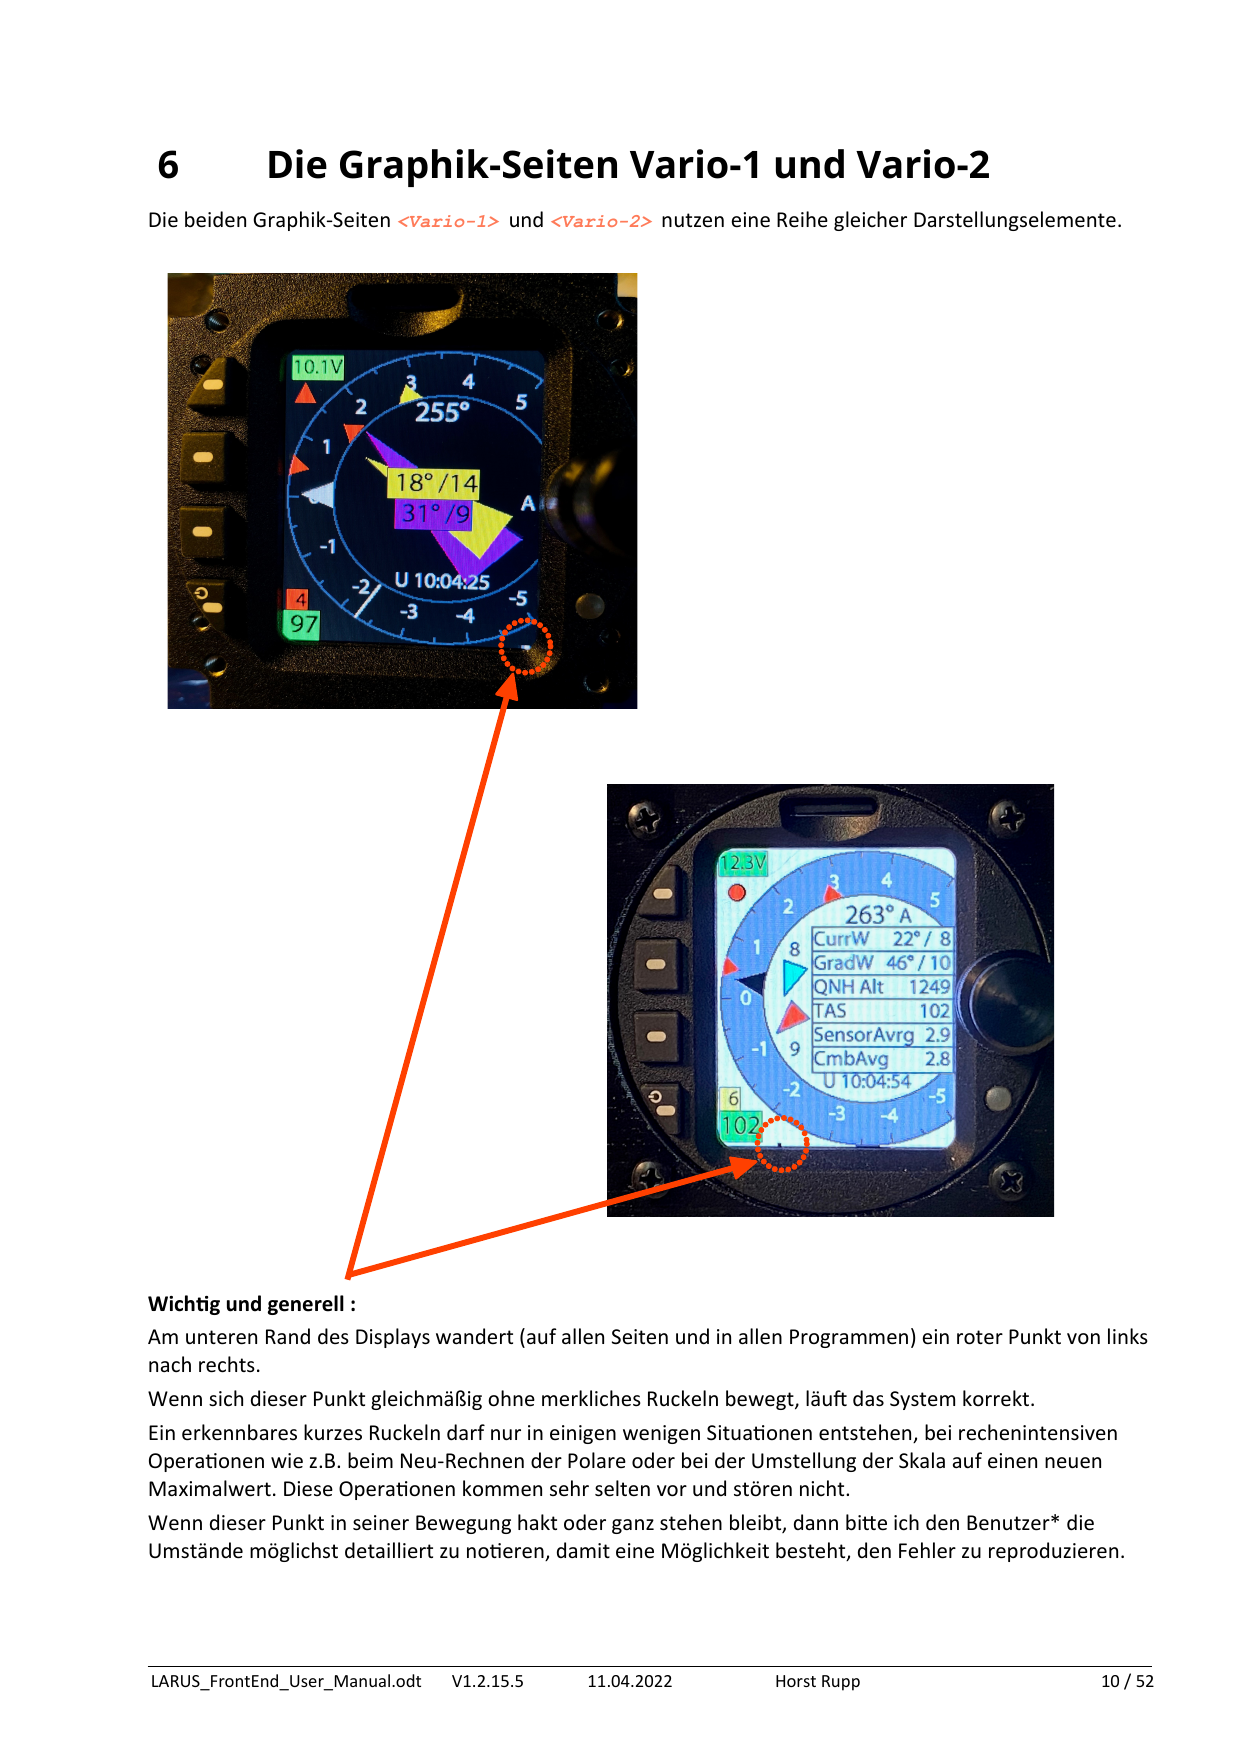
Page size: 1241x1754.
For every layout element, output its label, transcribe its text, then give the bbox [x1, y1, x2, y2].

picture [502, 622, 549, 671]
text Wenn dieser Punkt in seiner Bewegung hakt oder ganz stehen bleibt, dann bitte ich den Benutzer* die Umstände möglichst detailliert zu notieren, damit eine Möglichkeit besteht, den Fehler zu reproduzieren. [148, 1508, 1152, 1564]
text Ein erkennbares kurzes Ruckeln darf nur in einigen wenigen Situationen entstehen, bei rechenintensiven Operationen wie z.B. beim Neu-Rechnen der Polare oder bei der Umstellung der Skala auf einen neuen Maximalwert. Diese Operationen kommen sehr selten vor und stören nicht. [148, 1418, 1152, 1502]
picture [167, 273, 638, 709]
subtitle Wenn sich dieser Punkt gleichmäßig ohne merkliches Ruckeln bewegt, läuft das System korrekt. [148, 1384, 1152, 1412]
text Am unteren Rand des Displays wandert (auf allen Seiten und in allen Programmen) ein roter Punkt von links nach rechts. [148, 1322, 1152, 1378]
picture [607, 784, 1055, 1217]
text Die beiden Graphik-Seiten <Vario-1> und <Vario-2> nutzen eine Reihe gleicher Darstellungselemente. [148, 205, 1152, 233]
subtitle Die Graphik-Seiten Vario-1 und Vario-2 [148, 138, 1128, 190]
text Wichtig und generell : [148, 1289, 1152, 1317]
